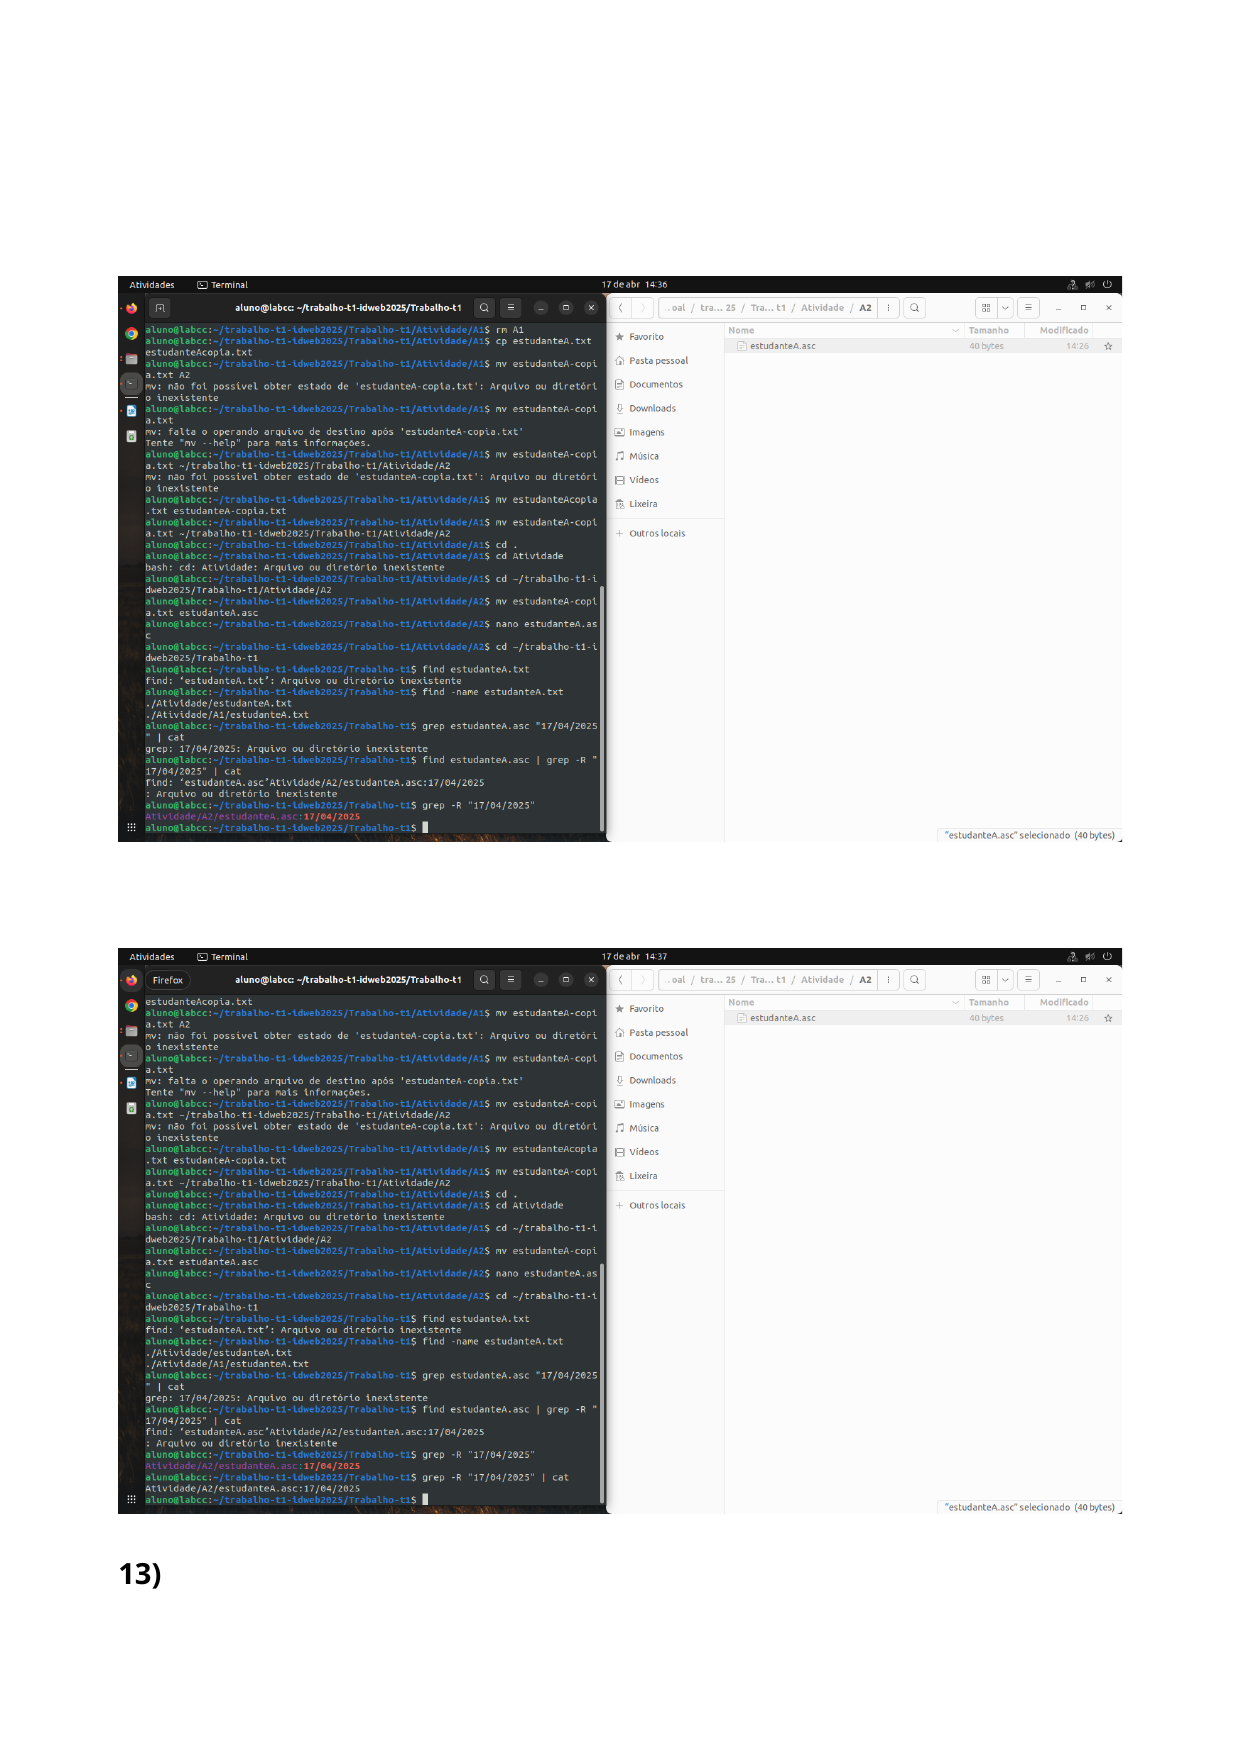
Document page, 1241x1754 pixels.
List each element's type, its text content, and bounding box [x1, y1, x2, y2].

picture [118, 948, 1123, 1514]
picture [118, 276, 1123, 842]
text 13) [118, 1553, 1122, 1593]
